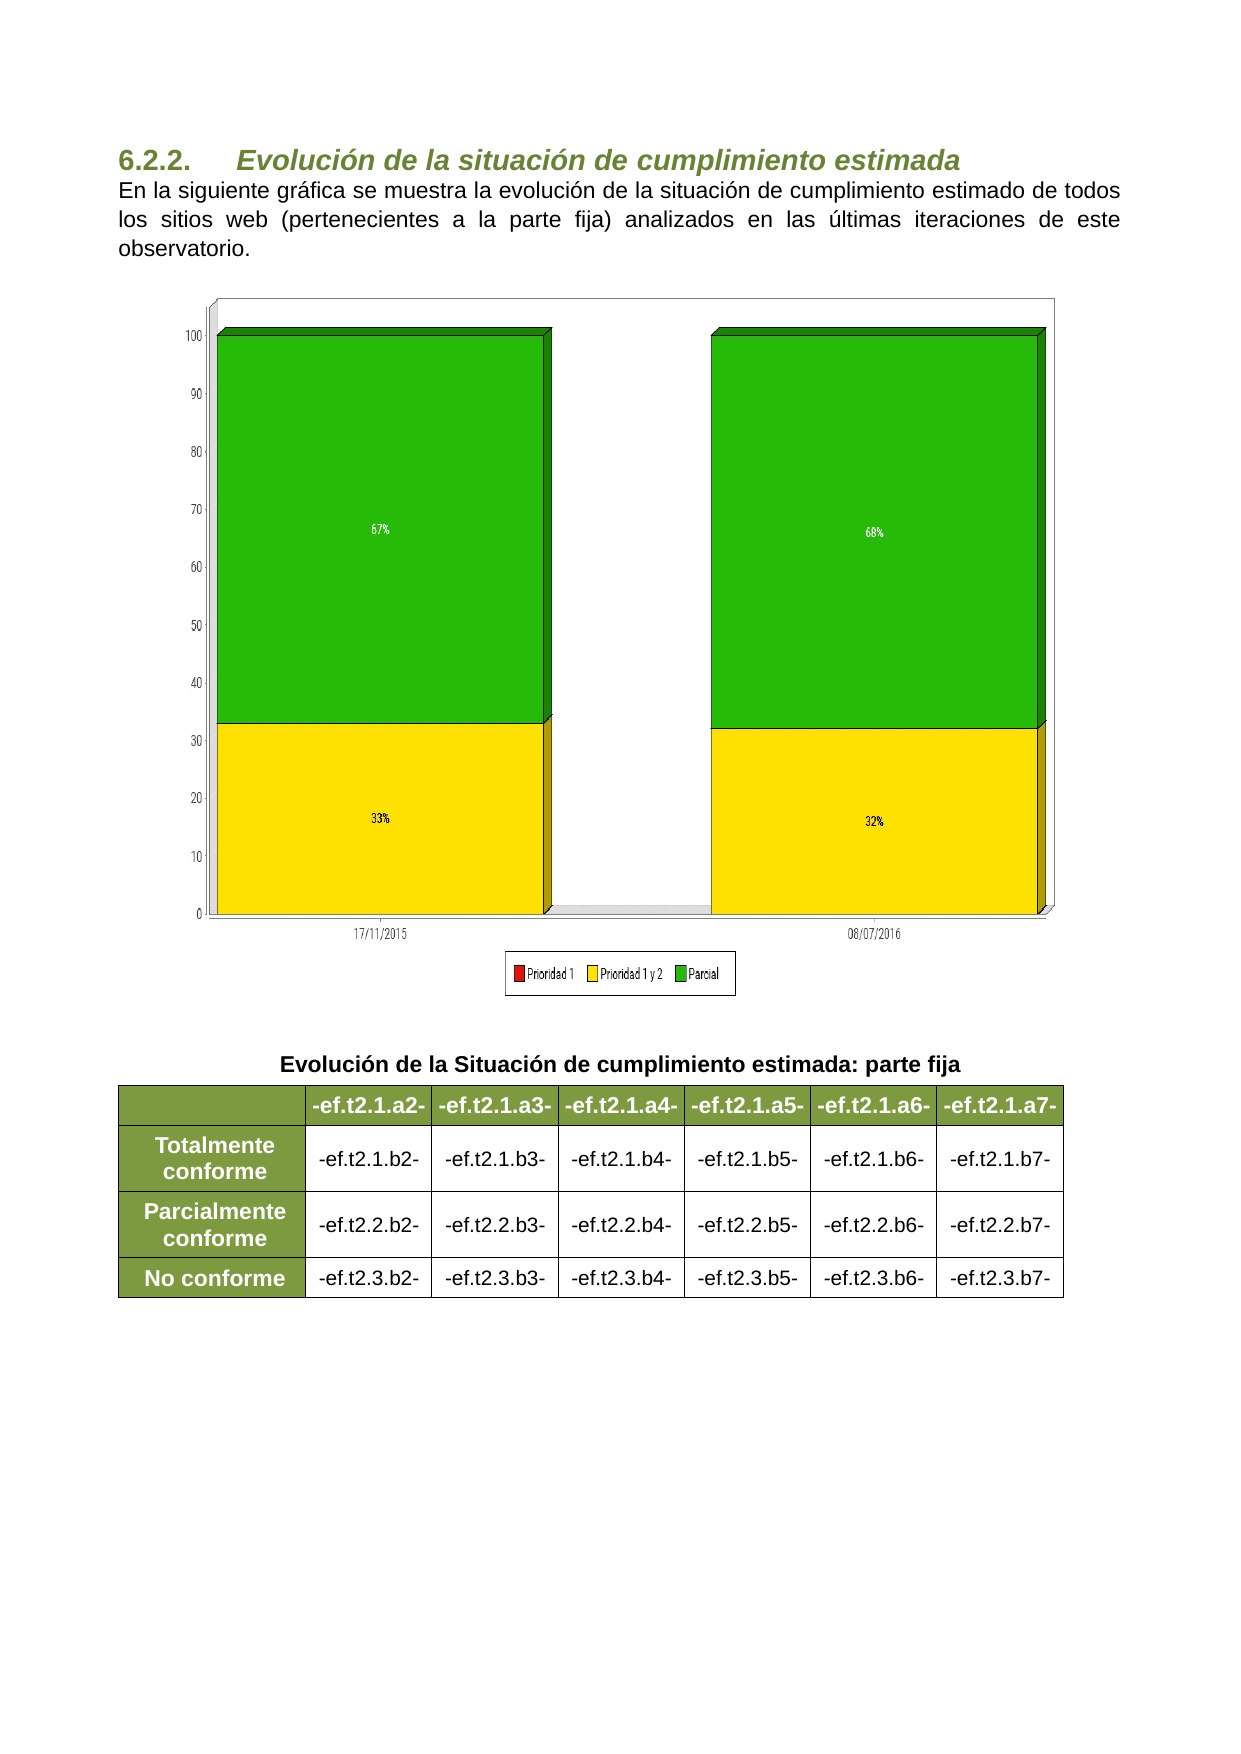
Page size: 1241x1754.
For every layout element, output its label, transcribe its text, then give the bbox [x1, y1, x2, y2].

table_cell -ef.t2.3.b6- [811, 1258, 936, 1297]
picture [178, 288, 1062, 998]
table_header -ef.t2.1.a5- [685, 1086, 810, 1125]
subtitle Evolución de la situación de cumplimiento estimada [118, 143, 1122, 177]
table_cell -ef.t2.2.b4- [559, 1192, 684, 1257]
table_cell -ef.t2.1.b2- [306, 1126, 431, 1191]
table_cell -ef.t2.1.b5- [685, 1126, 810, 1191]
table_cell Parcialmente conforme [119, 1192, 305, 1257]
table_cell -ef.t2.1.b7- [937, 1126, 1063, 1191]
table_header -ef.t2.1.a4- [559, 1086, 684, 1125]
text En la siguiente gráfica se muestra la evolución de la situación de cumplimiento estimado de todos los sitios web (pertenecientes a la parte fija) analizados en las últimas iteraciones de este observatorio. [118, 177, 1122, 261]
table_cell -ef.t2.2.b5- [685, 1192, 810, 1257]
table_cell -ef.t2.1.b3- [432, 1126, 558, 1191]
table_header -ef.t2.1.a2- [306, 1086, 431, 1125]
table_cell -ef.t2.2.b7- [937, 1192, 1063, 1257]
table_cell -ef.t2.1.b4- [559, 1126, 684, 1191]
table_cell -ef.t2.3.b7- [937, 1258, 1063, 1297]
table_cell Totalmente conforme [119, 1126, 305, 1191]
table_cell -ef.t2.2.b3- [432, 1192, 558, 1257]
table_header -ef.t2.1.a7- [937, 1086, 1063, 1125]
table_header [119, 1086, 305, 1125]
text Evolución de la Situación de cumplimiento estimada: parte fija [118, 1051, 1122, 1077]
table_cell -ef.t2.3.b3- [432, 1258, 558, 1297]
table_header -ef.t2.1.a3- [432, 1086, 558, 1125]
table_cell -ef.t2.3.b2- [306, 1258, 431, 1297]
table_cell No conforme [119, 1258, 305, 1297]
table_cell -ef.t2.2.b2- [306, 1192, 431, 1257]
table_cell -ef.t2.3.b5- [685, 1258, 810, 1297]
table_cell -ef.t2.1.b6- [811, 1126, 936, 1191]
table_cell -ef.t2.2.b6- [811, 1192, 936, 1257]
table_cell -ef.t2.3.b4- [559, 1258, 684, 1297]
table_header -ef.t2.1.a6- [811, 1086, 936, 1125]
